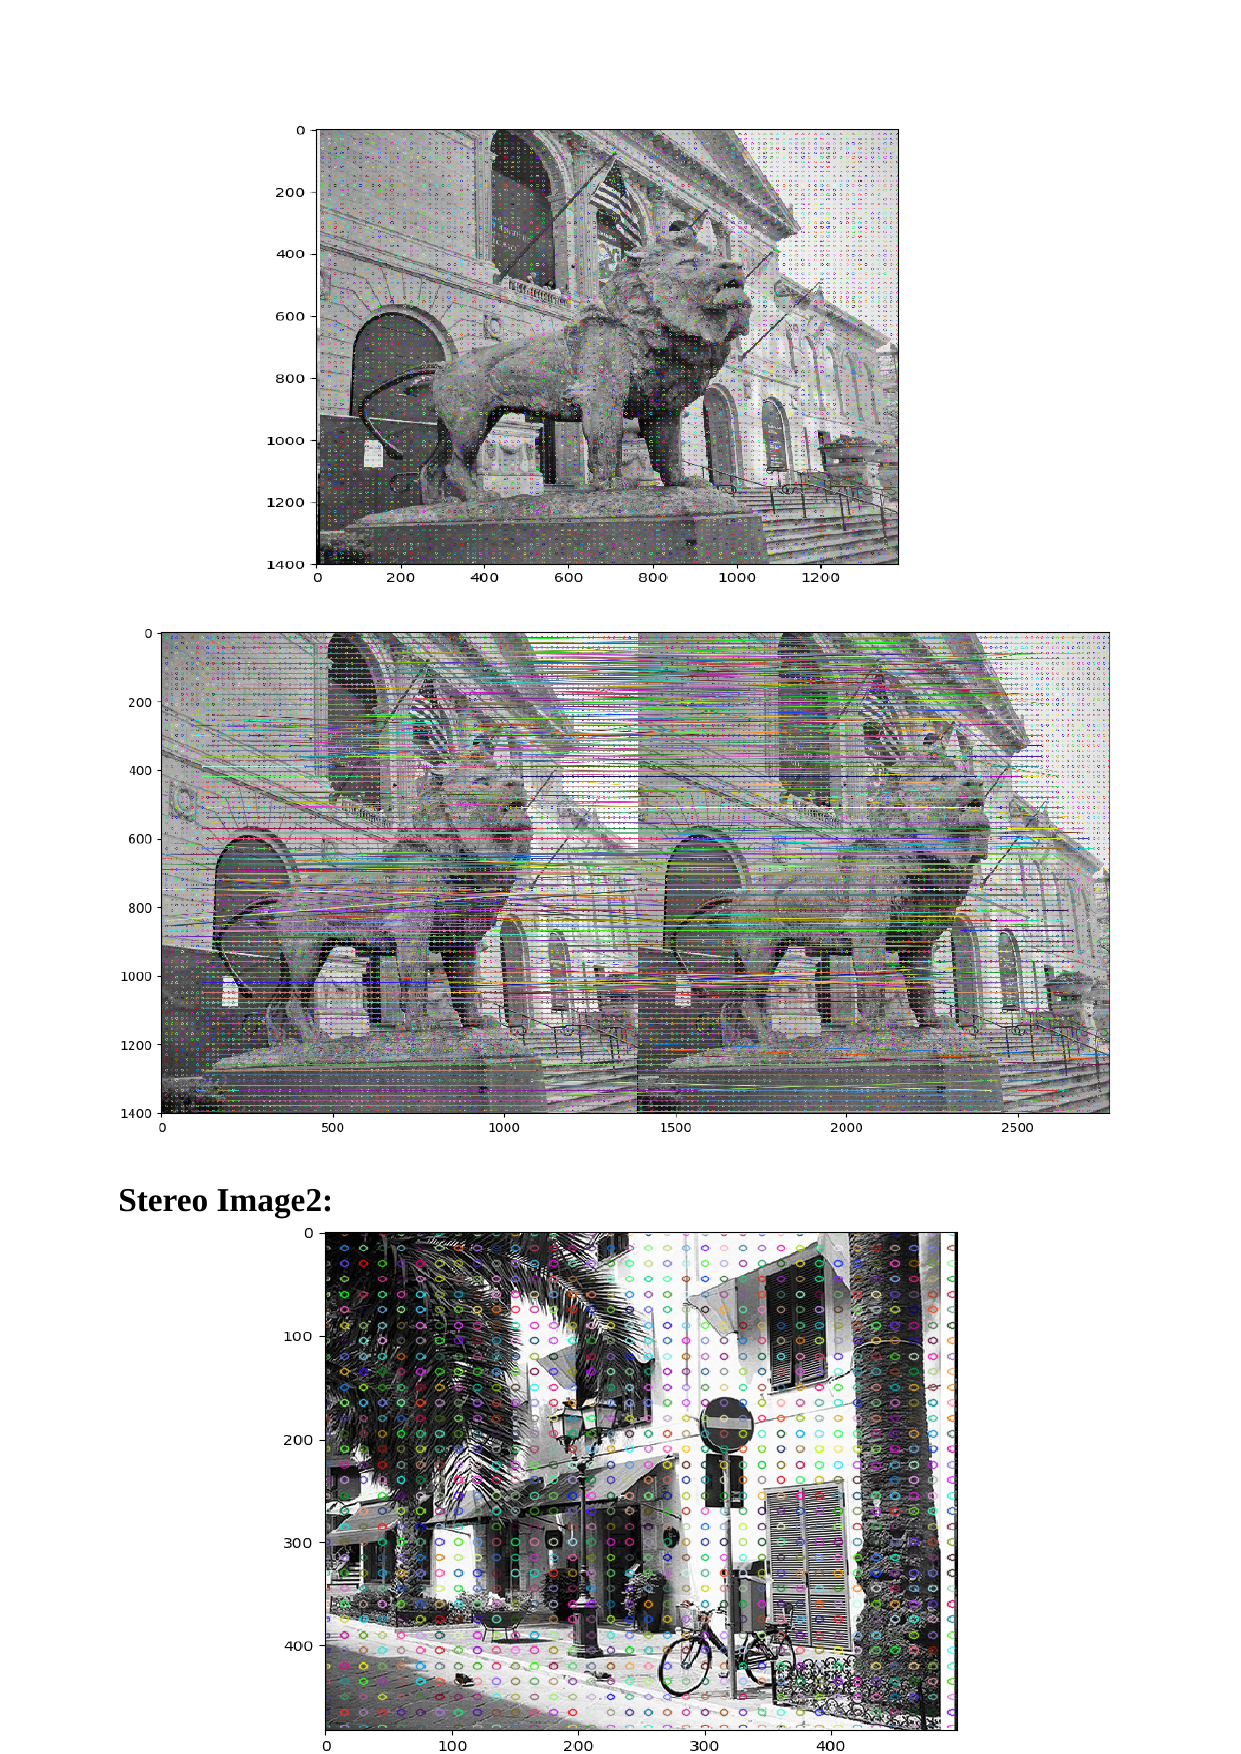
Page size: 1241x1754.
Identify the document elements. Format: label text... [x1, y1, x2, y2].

text Stereo Image2: [118, 1181, 1122, 1219]
picture [283, 1222, 976, 1754]
picture [263, 118, 910, 588]
picture [118, 616, 1123, 1143]
